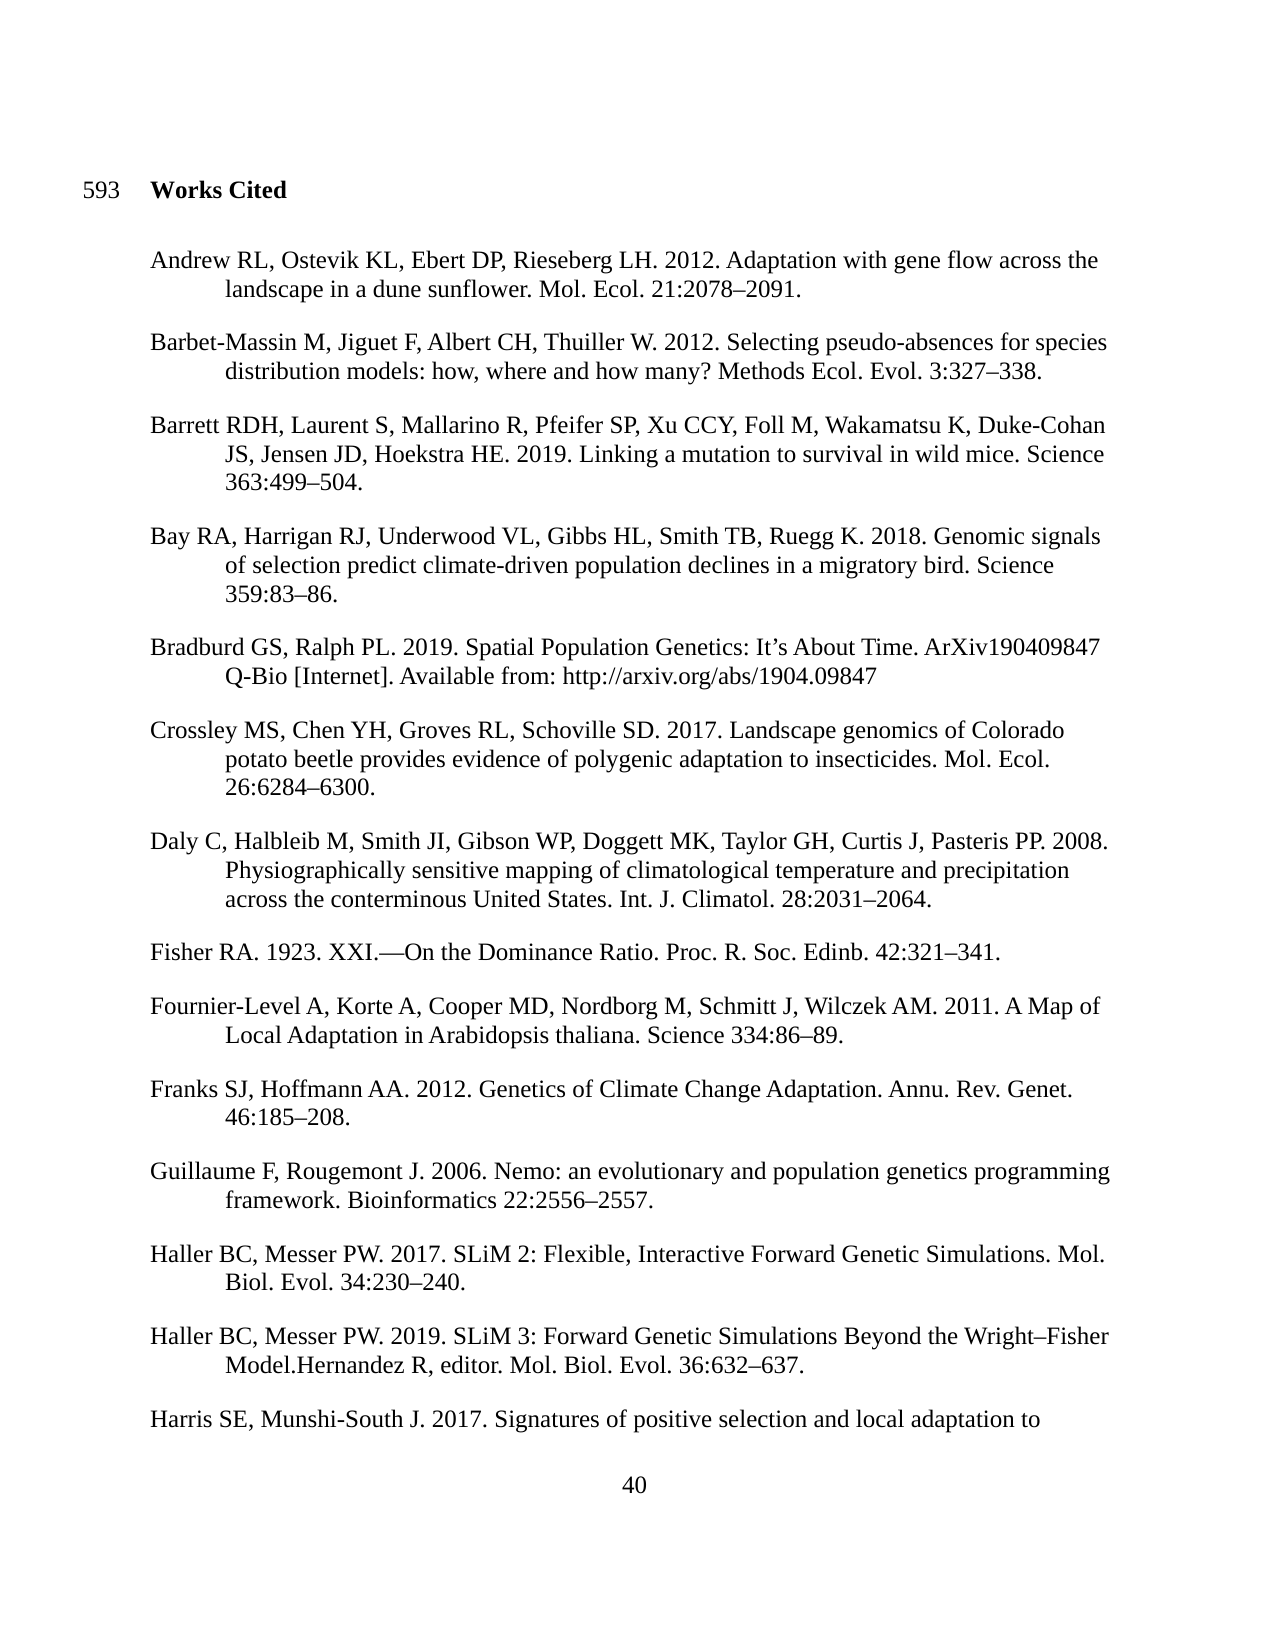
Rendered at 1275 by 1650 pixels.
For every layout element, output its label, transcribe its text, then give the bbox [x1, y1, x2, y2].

text Harris SE, Munshi-South J. 2017. Signatures of positive selection and local adaptation to [150, 1404, 1125, 1432]
subtitle Works Cited [150, 175, 1125, 204]
text Fisher RA. 1923. XXI.—On the Dominance Ratio. Proc. R. Soc. Edinb. 42:321–341. [150, 937, 1125, 966]
text Haller BC, Messer PW. 2017. SLiM 2: Flexible, Interactive Forward Genetic Simulations. Mol. Biol. Evol. 34:230–240. [150, 1239, 1125, 1296]
text Barrett RDH, Laurent S, Mallarino R, Pfeifer SP, Xu CCY, Foll M, Wakamatsu K, Duke-Cohan JS, Jensen JD, Hoekstra HE. 2019. Linking a mutation to survival in wild mice. Science 363:499–504. [150, 410, 1125, 496]
text Haller BC, Messer PW. 2019. SLiM 3: Forward Genetic Simulations Beyond the Wright–Fisher Model.Hernandez R, editor. Mol. Biol. Evol. 36:632–637. [150, 1321, 1125, 1379]
text Bay RA, Harrigan RJ, Underwood VL, Gibbs HL, Smith TB, Ruegg K. 2018. Genomic signals of selection predict climate-driven population declines in a migratory bird. Science 359:83–86. [150, 521, 1125, 607]
text Barbet‐Massin M, Jiguet F, Albert CH, Thuiller W. 2012. Selecting pseudo-absences for species distribution models: how, where and how many? Methods Ecol. Evol. 3:327–338. [150, 327, 1125, 385]
text Andrew RL, Ostevik KL, Ebert DP, Rieseberg LH. 2012. Adaptation with gene flow across the landscape in a dune sunflower. Mol. Ecol. 21:2078–2091. [150, 245, 1125, 302]
text Franks SJ, Hoffmann AA. 2012. Genetics of Climate Change Adaptation. Annu. Rev. Genet. 46:185–208. [150, 1074, 1125, 1131]
text Bradburd GS, Ralph PL. 2019. Spatial Population Genetics: It’s About Time. ArXiv190409847 Q-Bio [Internet]. Available from: http://arxiv.org/abs/1904.09847 [150, 632, 1125, 690]
text Guillaume F, Rougemont J. 2006. Nemo: an evolutionary and population genetics programming framework. Bioinformatics 22:2556–2557. [150, 1156, 1125, 1214]
text Daly C, Halbleib M, Smith JI, Gibson WP, Doggett MK, Taylor GH, Curtis J, Pasteris PP. 2008. Physiographically sensitive mapping of climatological temperature and precipitation across the conterminous United States. Int. J. Climatol. 28:2031–2064. [150, 826, 1125, 912]
text Crossley MS, Chen YH, Groves RL, Schoville SD. 2017. Landscape genomics of Colorado potato beetle provides evidence of polygenic adaptation to insecticides. Mol. Ecol. 26:6284–6300. [150, 715, 1125, 801]
text Fournier-Level A, Korte A, Cooper MD, Nordborg M, Schmitt J, Wilczek AM. 2011. A Map of Local Adaptation in Arabidopsis thaliana. Science 334:86–89. [150, 991, 1125, 1049]
